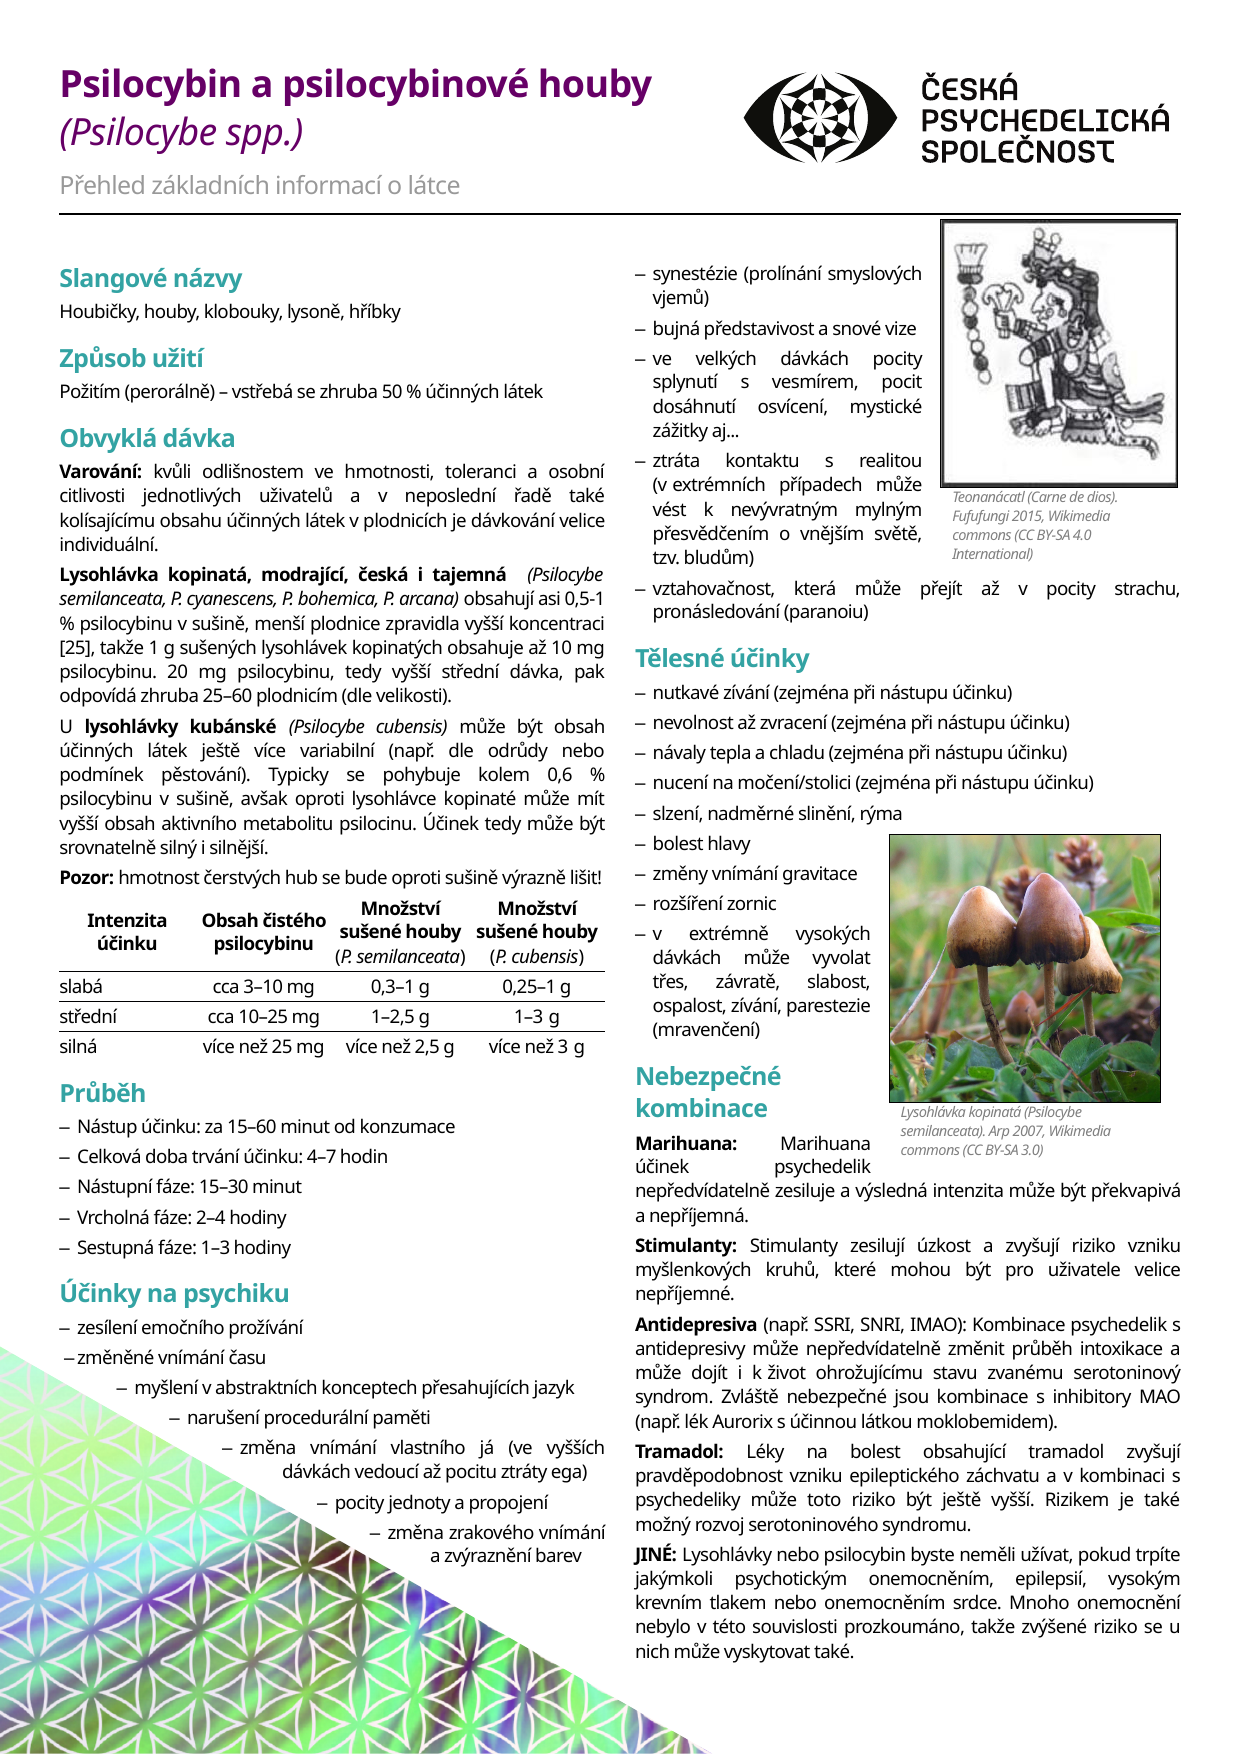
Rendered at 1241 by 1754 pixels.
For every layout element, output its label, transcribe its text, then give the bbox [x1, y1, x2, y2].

list v extrémně vysokých dávkách může vyvolat třes, závratě, slabost, ospalost, zívání, parestezie (mravenčení) [635, 782, 1181, 831]
subtitle Stav v ČR [635, 1542, 1181, 1575]
list pocity jednoty a propojení [59, 1490, 605, 1514]
table_cell slabá [59, 972, 196, 1001]
text Lysohlávka kopinatá, modrající, česká i tajemná (Psilocybe semilanceata, P. cyanescens, P. bohemica, P. arcana) obsahují asi 0,5-1 % psilocybinu v sušině, menší plodnice zpravidla vyšší koncentraci [25], takže 1 g sušených lysohlávek kopinatých obsahuje až 10 mg psilocybinu. 20 mg psilocybinu, tedy vyšší střední dávka, pak odpovídá zhruba 25–60 plodnicím (dle velikosti). [59, 563, 605, 708]
list nutkavé zívání (zejména při nástupu účinku) [635, 517, 1181, 566]
text Marihuana: Marihuana účinek psychedelik nepředvídatelně zesiluje a výsledná intenzita může být překvapivá a nepříjemná. [635, 919, 888, 1040]
text U lysohlávky kubánské (Psilocybe cubensis) může být obsah účinných látek ještě více variabilní (např. dle odrůdy nebo podmínek pěstování). Typicky se pohybuje kolem 0,6 % psilocybinu v sušině, avšak oproti lysohlávce kopinaté může mít vyšší obsah aktivního metabolitu psilocinu. Účinek tedy může být srovnatelně silný i silnější. [59, 714, 605, 859]
list bolest hlavy [635, 692, 1181, 716]
text Lysohlávka kopinatá (Psilocybe semilanceata). Arp 2007, Wikimedia commons (CC BY-SA 3.0) [900, 846, 1169, 1160]
table_cell více než 2,5 g [332, 1032, 469, 1058]
text Pozor: hmotnost čerstvých hub se bude oproti sušině výrazně lišit! [59, 866, 605, 890]
table_cell 1–2,5 g [332, 1002, 469, 1031]
list změněné vnímání času [59, 1345, 605, 1369]
table_cell 0,25–1 g [469, 972, 605, 1001]
text Stimulanty: Stimulanty zesilují úzkost a zvyšují riziko vzniku myšlenkových kruhů, které mohou být pro uživatele velice nepříjemné. [635, 1046, 1181, 1167]
table_cell 0,3–1 g [332, 972, 469, 1001]
table_cell silná [59, 1032, 196, 1058]
list změny vnímání gravitace [635, 722, 1181, 746]
subtitle Nebezpečné kombinace [635, 848, 888, 913]
list slzení, nadměrné slinění, rýma [635, 662, 1181, 686]
picture [890, 835, 1160, 1102]
list ve velkých dávkách pocity splynutí s vesmírem, pocit dosáhnutí osvícení, mystické zážitky aj... [59, 1610, 605, 1659]
table_cell více než 25 mg [196, 1032, 332, 1058]
list Celková doba trvání účinku: 4–7 hodin [59, 1144, 605, 1169]
title Psilocybin a psilocybinové houby (Psilocybe spp.) [59, 59, 1181, 156]
list změna zrakového vnímání a zvýraznění barev [59, 1520, 605, 1544]
table_header Množství sušené houby (P. cubensis) [469, 896, 605, 971]
text Varování: kvůli odlišnostem ve hmotnosti, toleranci a osobní citlivosti jednotlivých uživatelů a v neposlední řadě také kolísajícímu obsahu účinných látek v plodnicích je dávkování velice individuální. [59, 460, 605, 557]
list bujná představivost a snové vize [59, 1580, 605, 1604]
table_cell cca 3–10 mg [196, 972, 332, 1001]
list Nástupní fáze: 15–30 minut [59, 1175, 605, 1199]
table_header Množství sušené houby (P. semilanceata) [332, 896, 469, 971]
subtitle Slangové názvy [59, 261, 605, 293]
text Tramadol: Léky na bolest obsahující tramadol zvyšují pravděpodobnost vzniku epileptického záchvatu a v kombinaci s psychedeliky může toto riziko být ještě vyšší. Rizikem je také možný rozvoj serotoninového syndromu. [635, 1301, 1181, 1397]
list Nástup účinku: za 15–60 minut od konzumace [59, 1114, 605, 1139]
list Sestupná fáze: 1–3 hodiny [59, 1235, 605, 1259]
subtitle Způsob užití [59, 341, 605, 374]
table_header Obsah čistého psilocybinu [196, 896, 332, 971]
list synestézie (prolínání smyslových vjemů) [59, 1550, 605, 1574]
list Vrcholná fáze: 2–4 hodiny [59, 1205, 605, 1229]
list narušení procedurální paměti [59, 1405, 605, 1429]
table_cell více než 3 g [469, 1032, 605, 1058]
table_header Intenzita účinku [59, 896, 196, 971]
list ztráta kontaktu s realitou (v extrémních případech může vést k nevývratným mylným přesvědčením o vnějším světě, tzv. bludům) [635, 261, 940, 382]
picture [941, 220, 1177, 487]
subtitle Přehled základních informací o látce [59, 168, 1181, 201]
table_cell střední [59, 1002, 196, 1031]
table_cell cca 10–25 mg [196, 1002, 332, 1031]
list vztahovačnost, která může přejít až v pocity strachu, pronásledování (paranoiu) [635, 388, 940, 461]
text Pěstování, přechovávání nebo předávání jiné osobě je trestné. [635, 1581, 1181, 1605]
list návaly tepla a chladu (zejména při nástupu účinku) [635, 602, 1181, 626]
list nevolnost až zvracení (zejména při nástupu účinku) [635, 571, 1181, 596]
list myšlení v abstraktních konceptech přesahujících jazyk [59, 1375, 605, 1399]
list rozšíření zornic [635, 752, 1181, 776]
text Požitím (perorálně) – vstřebá se zhruba 50 % účinných látek [59, 379, 605, 404]
table_cell 1–3 g [469, 1002, 605, 1031]
text Závažnost je posuzována dle množství držené látky. [635, 1611, 1181, 1635]
text JINÉ: Lysohlávky nebo psilocybin byste neměli užívat, pokud trpíte jakýmkoli psychotickým onemocněním, epilepsií, vysokým krevním tlakem nebo onemocněním srdce. Mnoho onemocnění nebylo v této souvislosti prozkoumáno, takže zvýšené riziko se u nich může vyskytovat také. [635, 1403, 1181, 1525]
subtitle Účinky na psychiku [59, 1277, 605, 1309]
text Teonanácatl (Carne de dios). Fufufungi 2015, Wikimedia commons (CC BY-SA 4.0 International) [952, 488, 1166, 563]
text Houbičky, houby, klobouky, lysoně, hříbky [59, 299, 605, 324]
subtitle Průběh [59, 1076, 605, 1108]
text Antidepresiva (např. SSRI, SNRI, IMAO): Kombinace psychedelik s antidepresivy může nepředvídatelně změnit průběh intoxikace a může dojít i k život ohrožujícímu stavu zvanému serotoninový syndrom. Zvláště nebezpečné jsou kombinace s inhibitory MAO (např. lék Aurorix s účinnou látkou moklobemidem). [635, 1173, 1181, 1294]
list nucení na močení/stolici (zejména při nástupu účinku) [635, 632, 1181, 656]
subtitle Tělesné účinky [635, 479, 940, 511]
list změna vnímání vlastního já (ve vyšších dávkách vedoucí až pocitu ztráty ega) [59, 1435, 605, 1484]
subtitle Obvyklá dávka [59, 421, 605, 454]
list zesílení emočního prožívání [59, 1315, 605, 1339]
